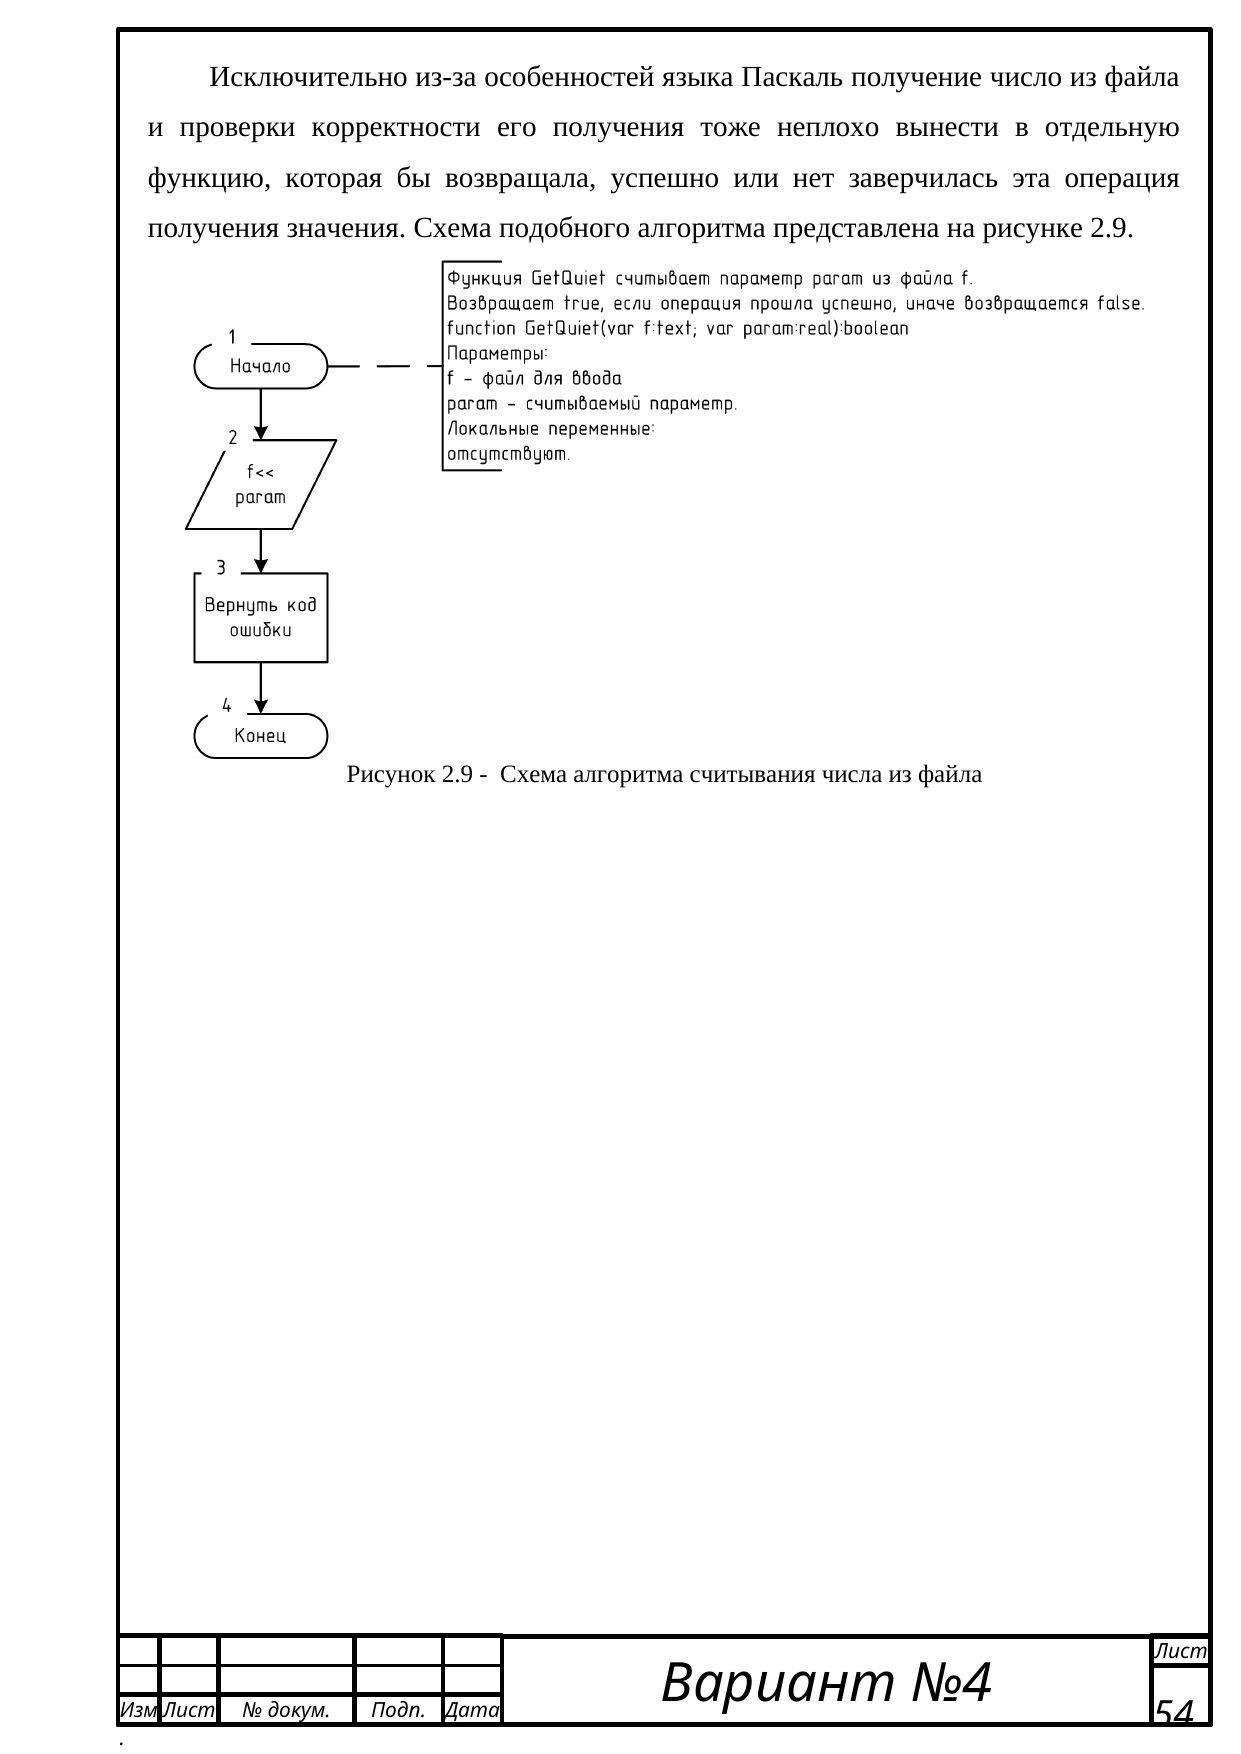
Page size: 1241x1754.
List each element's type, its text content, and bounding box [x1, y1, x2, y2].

text Рисунок 2.9 - Схема алгоритма считывания числа из файла [148, 759, 1181, 787]
text Исключительно из-за особенностей языка Паскаль получение число из файла и проверки корректности его получения тоже неплохо вынести в отдельную функцию, которая бы возвращала, успешно или нет заверчилась эта операция получения значения. Схема подобного алгоритма представлена на рисунке 2.9. [148, 59, 1181, 243]
picture [184, 260, 1145, 759]
